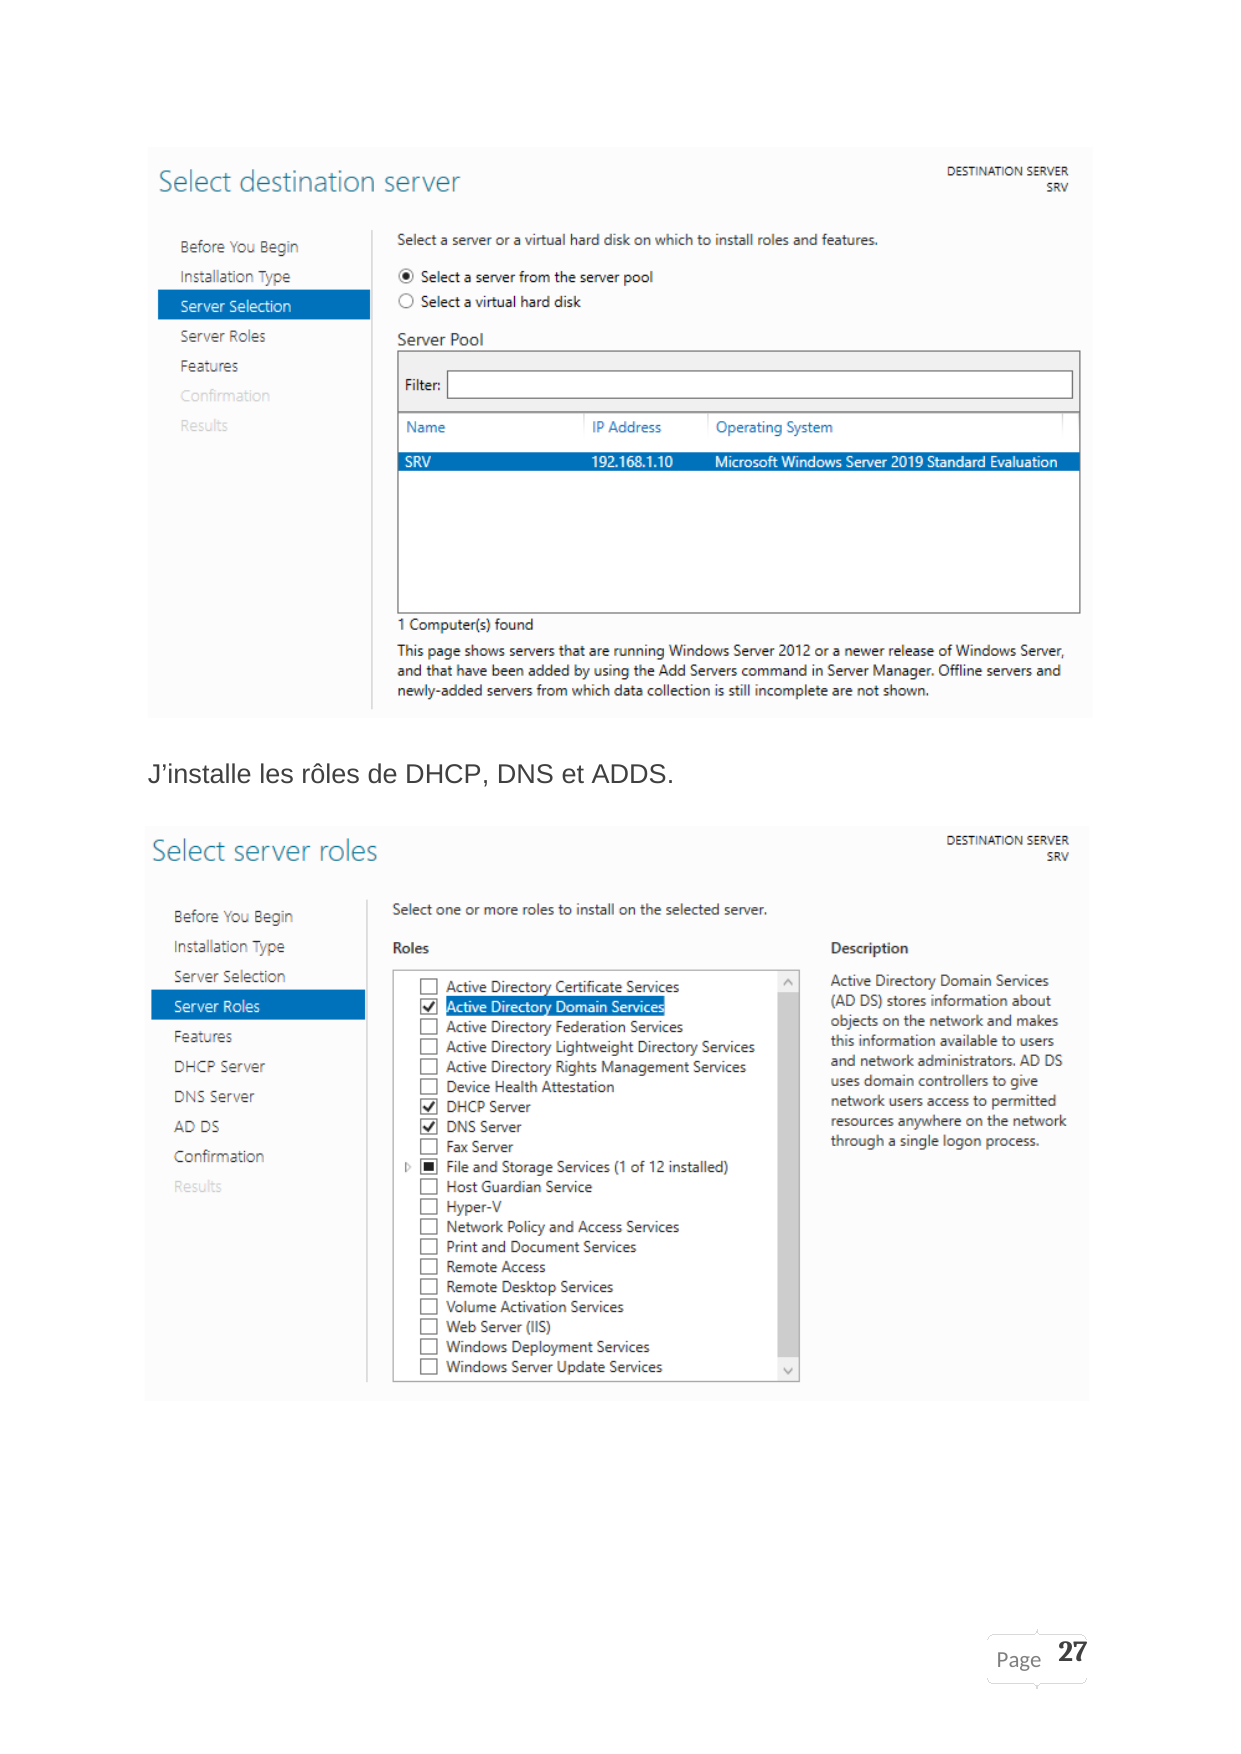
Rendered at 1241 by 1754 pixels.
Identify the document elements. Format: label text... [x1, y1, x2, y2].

picture [144, 826, 1090, 1401]
text J’installe les rôles de DHCP, DNS et ADDS. [148, 718, 1093, 789]
picture [147, 147, 1093, 718]
